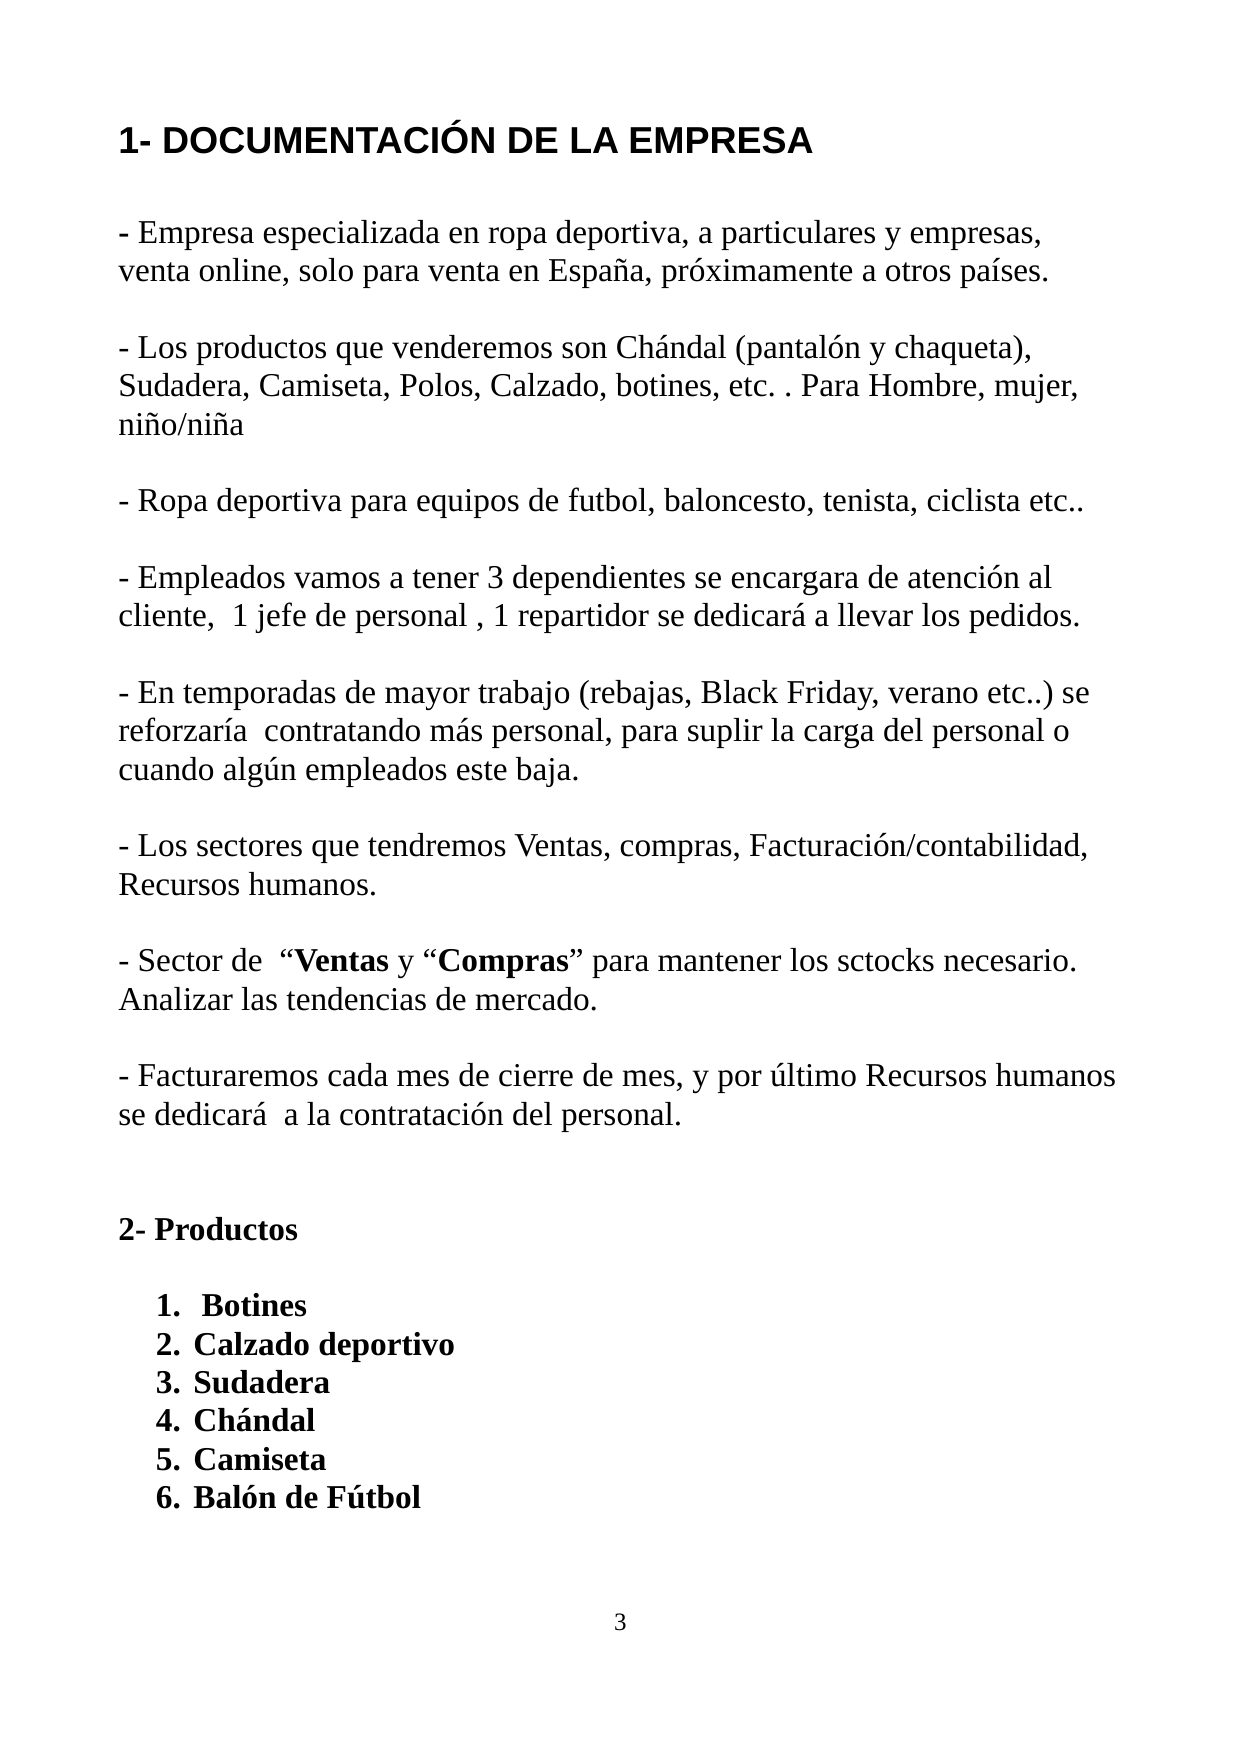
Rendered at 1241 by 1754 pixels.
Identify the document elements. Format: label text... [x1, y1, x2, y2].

list Balón de Fútbol [156, 1477, 1122, 1515]
list Camiseta [156, 1439, 1122, 1477]
text - Empresa especializada en ropa deportiva, a particulares y empresas, venta online, solo para venta en España, próximamente a otros países. [118, 212, 1122, 289]
text - En temporadas de mayor trabajo (rebajas, Black Friday, verano etc..) se reforzaría contratando más personal, para suplir la carga del personal o cuando algún empleados este baja. [118, 672, 1122, 787]
list Sudadera [156, 1362, 1122, 1400]
text - Ropa deportiva para equipos de futbol, baloncesto, tenista, ciclista etc.. [118, 480, 1122, 519]
text 2- Productos [118, 1209, 1122, 1247]
subtitle 1- DOCUMENTACIÓN DE LA EMPRESA [118, 118, 1122, 161]
text - Facturaremos cada mes de cierre de mes, y por último Recursos humanos se dedicará a la contratación del personal. [118, 1055, 1122, 1132]
text - Los productos que venderemos son Chándal (pantalón y chaqueta), Sudadera, Camiseta, Polos, Calzado, botines, etc. . Para Hombre, mujer, niño/niña [118, 327, 1122, 442]
list Botines [156, 1285, 1122, 1324]
text - Empleados vamos a tener 3 dependientes se encargara de atención al cliente, 1 jefe de personal , 1 repartidor se dedicará a llevar los pedidos. [118, 557, 1122, 634]
text - Sector de “Ventas y “Compras” para mantener los sctocks necesario. Analizar las tendencias de mercado. [118, 940, 1122, 1017]
list Chándal [156, 1400, 1122, 1439]
text - Los sectores que tendremos Ventas, compras, Facturación/contabilidad, Recursos humanos. [118, 825, 1122, 902]
list Calzado deportivo [156, 1324, 1122, 1362]
